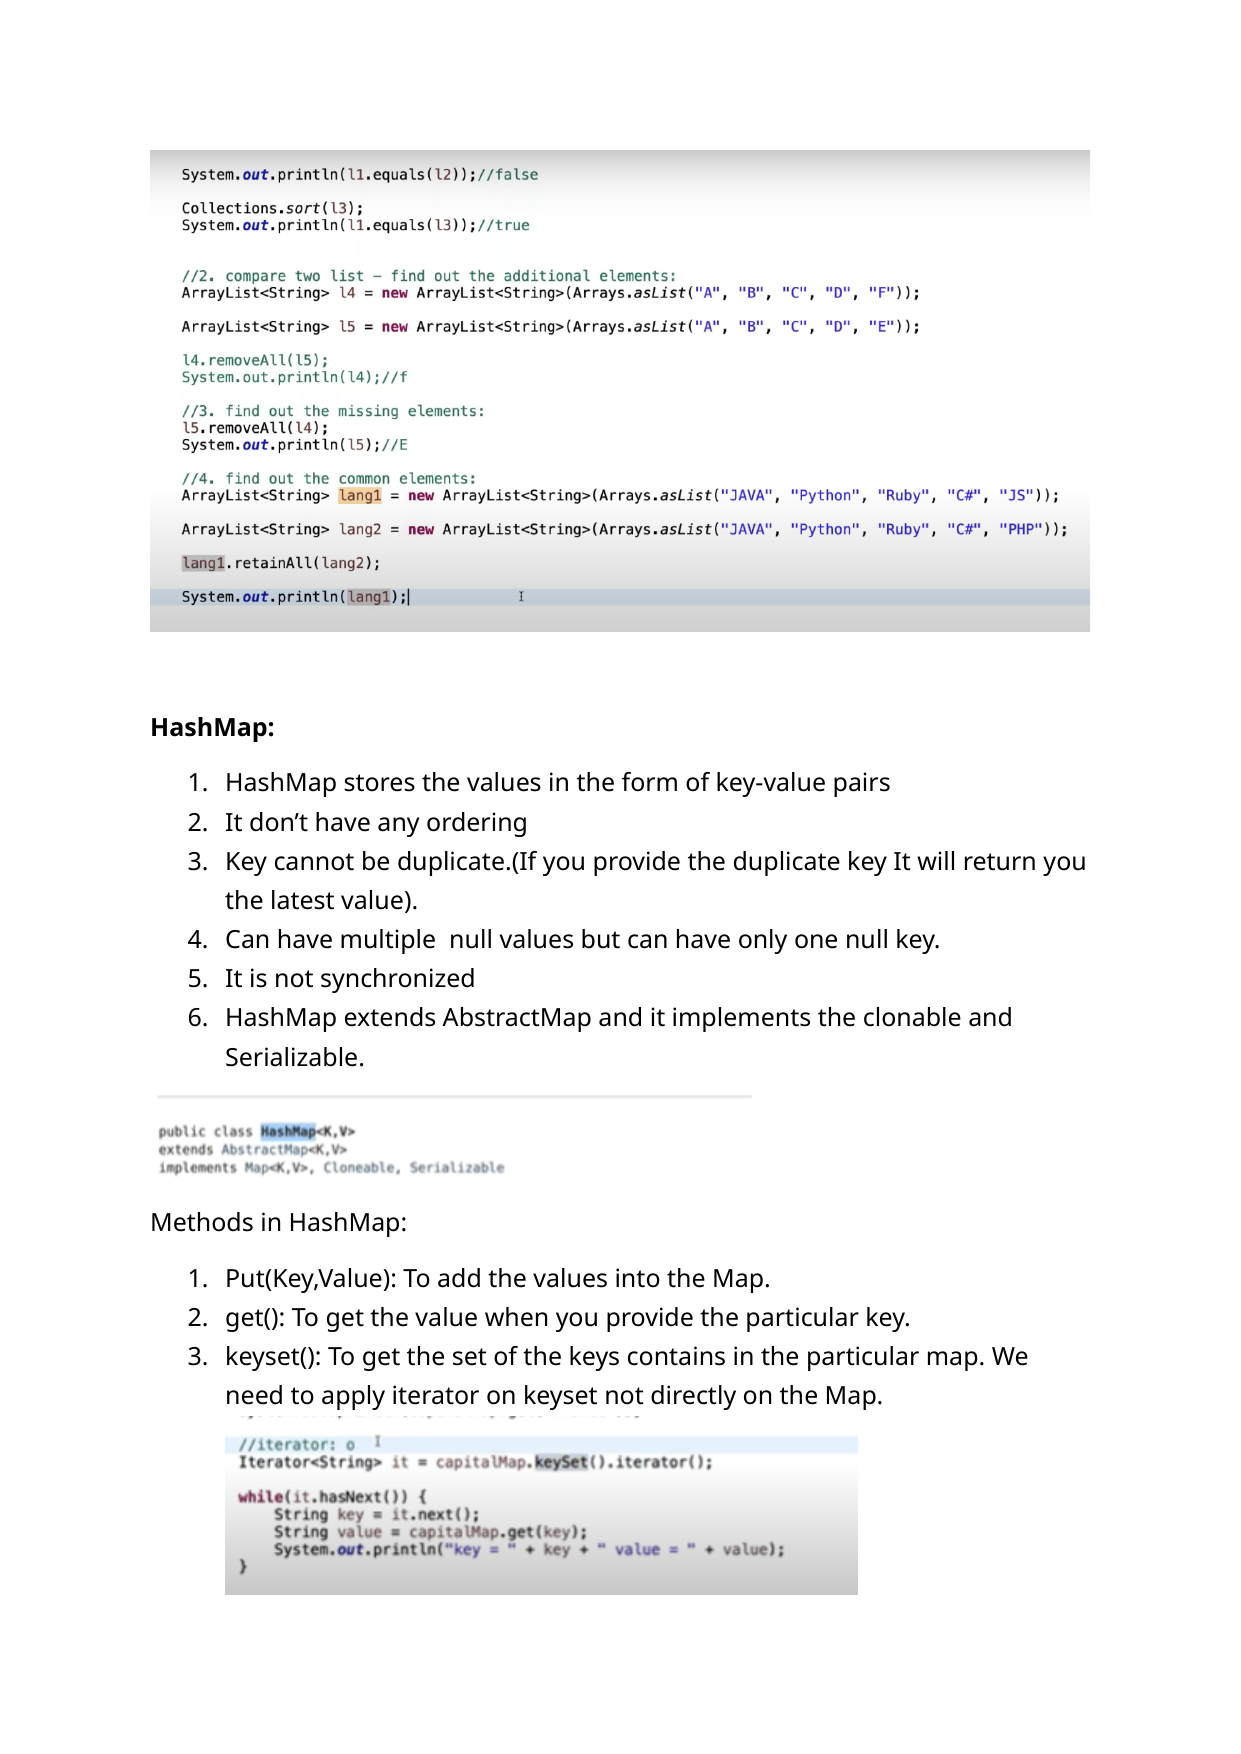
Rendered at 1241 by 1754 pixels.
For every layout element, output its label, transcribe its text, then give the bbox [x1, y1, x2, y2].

list Can have multiple null values but can have only one null key. [187, 922, 1090, 956]
list Key cannot be duplicate.(If you provide the duplicate key It will return you the latest value). [187, 843, 1090, 917]
list It don’t have any ordering [187, 804, 1090, 838]
list It is not synchronized [187, 961, 1090, 995]
list HashMap extends AbstractMap and it implements the clonable and Serializable. [187, 1000, 1090, 1073]
list keyset(): To get the set of the keys contains in the particular map. We need to apply iterator on keyset not directly on the Map. [187, 1338, 1090, 1412]
text HashMap: [150, 709, 1090, 743]
list Put(Key,Value): To add the values into the Map. [187, 1260, 1090, 1294]
text Methods in HashMap: [150, 1204, 1090, 1238]
list HashMap stores the values in the form of key-value pairs [187, 765, 1090, 799]
list get(): To get the value when you provide the particular key. [187, 1299, 1090, 1333]
